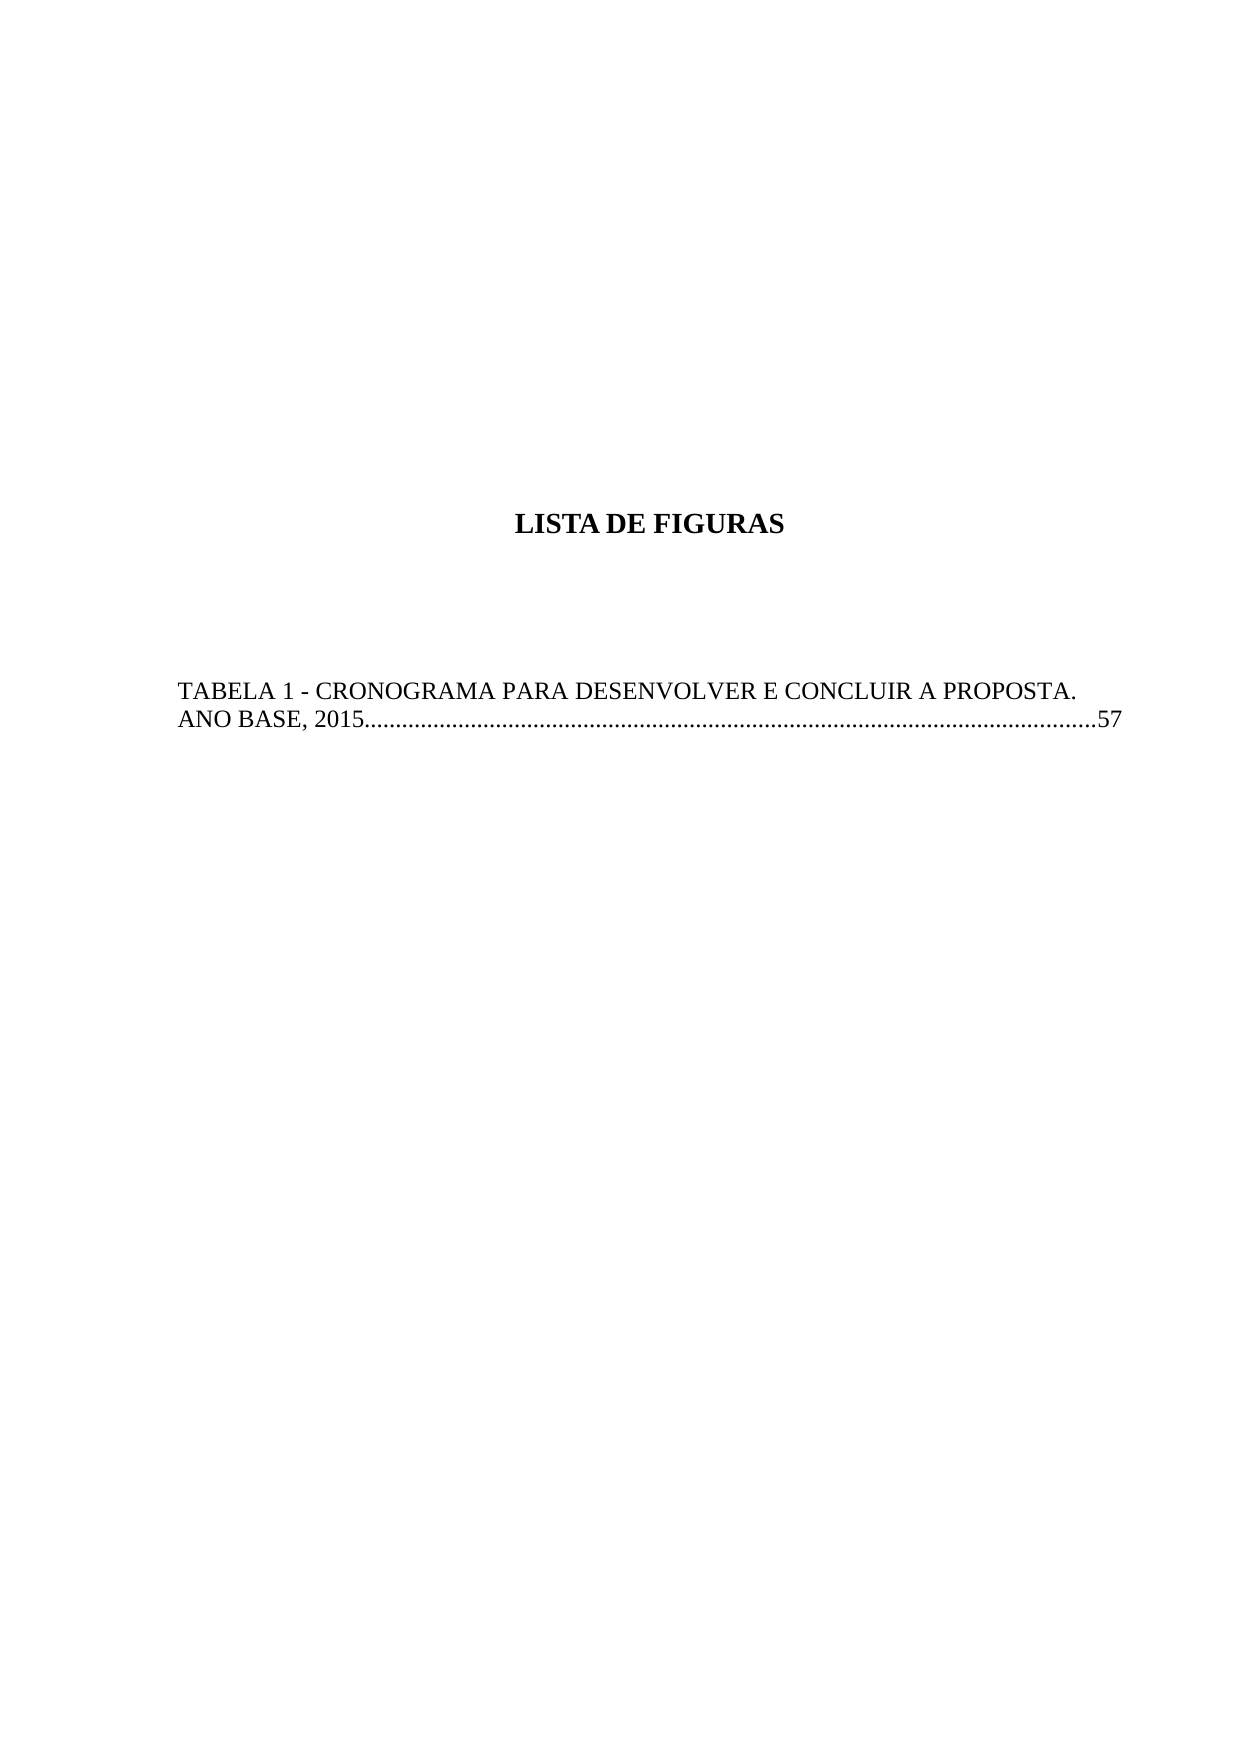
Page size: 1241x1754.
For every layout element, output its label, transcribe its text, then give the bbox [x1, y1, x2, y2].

text LISTA DE FIGURAS [177, 506, 1122, 540]
text Tabela 1 - Cronograma para desenvolver e concluir a proposta. Ano base, 2015 57 [177, 676, 1122, 733]
